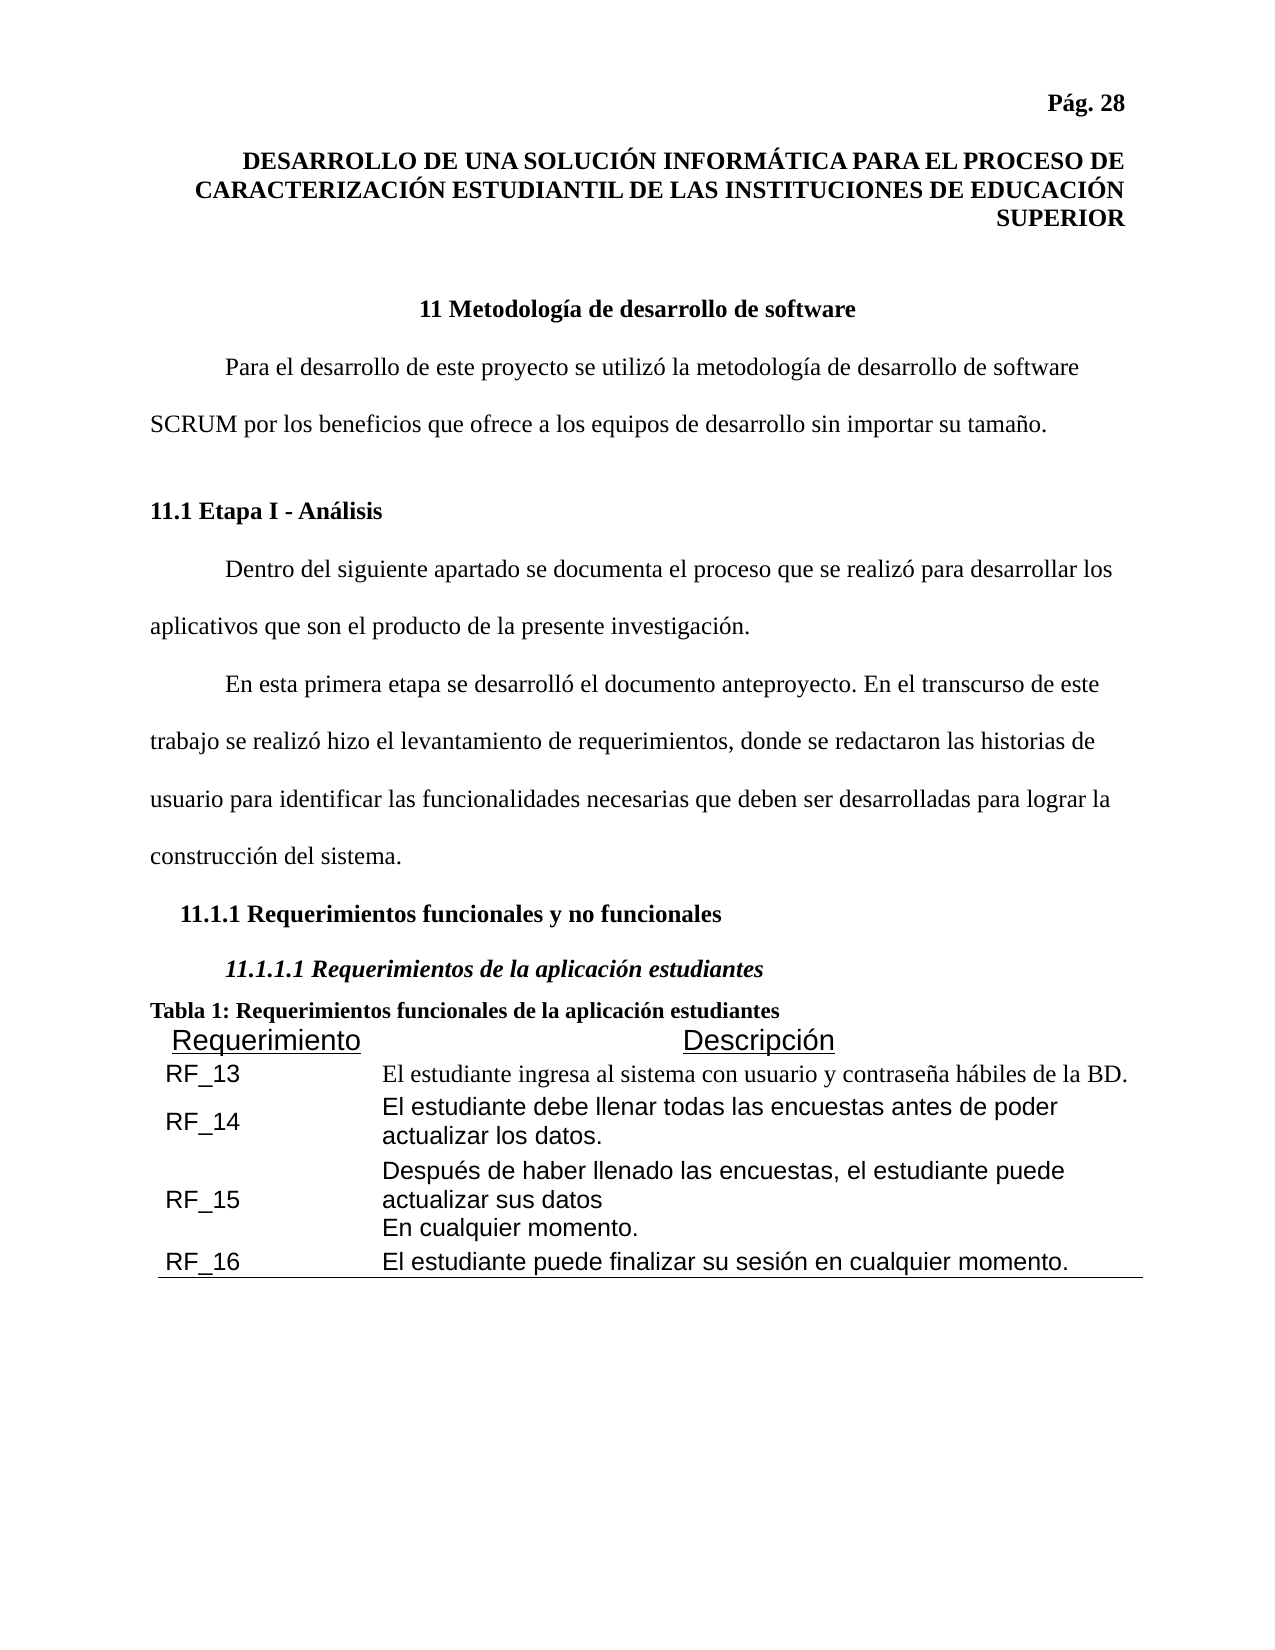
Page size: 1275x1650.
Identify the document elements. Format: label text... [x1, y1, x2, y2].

text Para el desarrollo de este proyecto se utilizó la metodología de desarrollo de software SCRUM por los beneficios que ofrece a los equipos de desarrollo sin importar su tamaño. [150, 352, 1125, 438]
text En esta primera etapa se desarrolló el documento anteproyecto. En el transcurso de este trabajo se realizó hizo el levantamiento de requerimientos, donde se redactaron las historias de usuario para identificar las funcionalidades necesarias que deben ser desarrolladas para lograr la construcción del sistema. [150, 669, 1125, 870]
table_cell RF_16 [158, 1246, 374, 1277]
table_cell El estudiante ingresa al sistema con usuario y contraseña hábiles de la BD. [375, 1057, 1143, 1090]
text Dentro del siguiente apartado se documenta el proceso que se realizó para desarrollar los aplicativos que son el producto de la presente investigación. [150, 554, 1125, 640]
table_header Requerimiento [158, 1023, 374, 1057]
table_header Descripción [375, 1023, 1143, 1057]
table_cell El estudiante puede finalizar su sesión en cualquier momento. [375, 1246, 1143, 1277]
table_cell RF_13 [158, 1057, 374, 1090]
table_cell RF_14 [158, 1090, 374, 1152]
list 11.1 Etapa I - Análisis [150, 496, 1125, 525]
table_cell RF_15 [158, 1152, 374, 1246]
table_cell Después de haber llenado las encuestas, el estudiante puede actualizar sus datos En cualquier momento. [375, 1152, 1143, 1246]
list 11.1.1 Requerimientos funcionales y no funcionales [150, 899, 1125, 928]
table_cell El estudiante debe llenar todas las encuestas antes de poder actualizar los datos. [375, 1090, 1143, 1152]
subtitle 11.1.1.1 Requerimientos de la aplicación estudiantes [150, 954, 1125, 983]
subtitle 11 Metodología de desarrollo de software [150, 294, 1125, 323]
text Tabla 1: Requerimientos funcionales de la aplicación estudiantes [150, 997, 1125, 1023]
